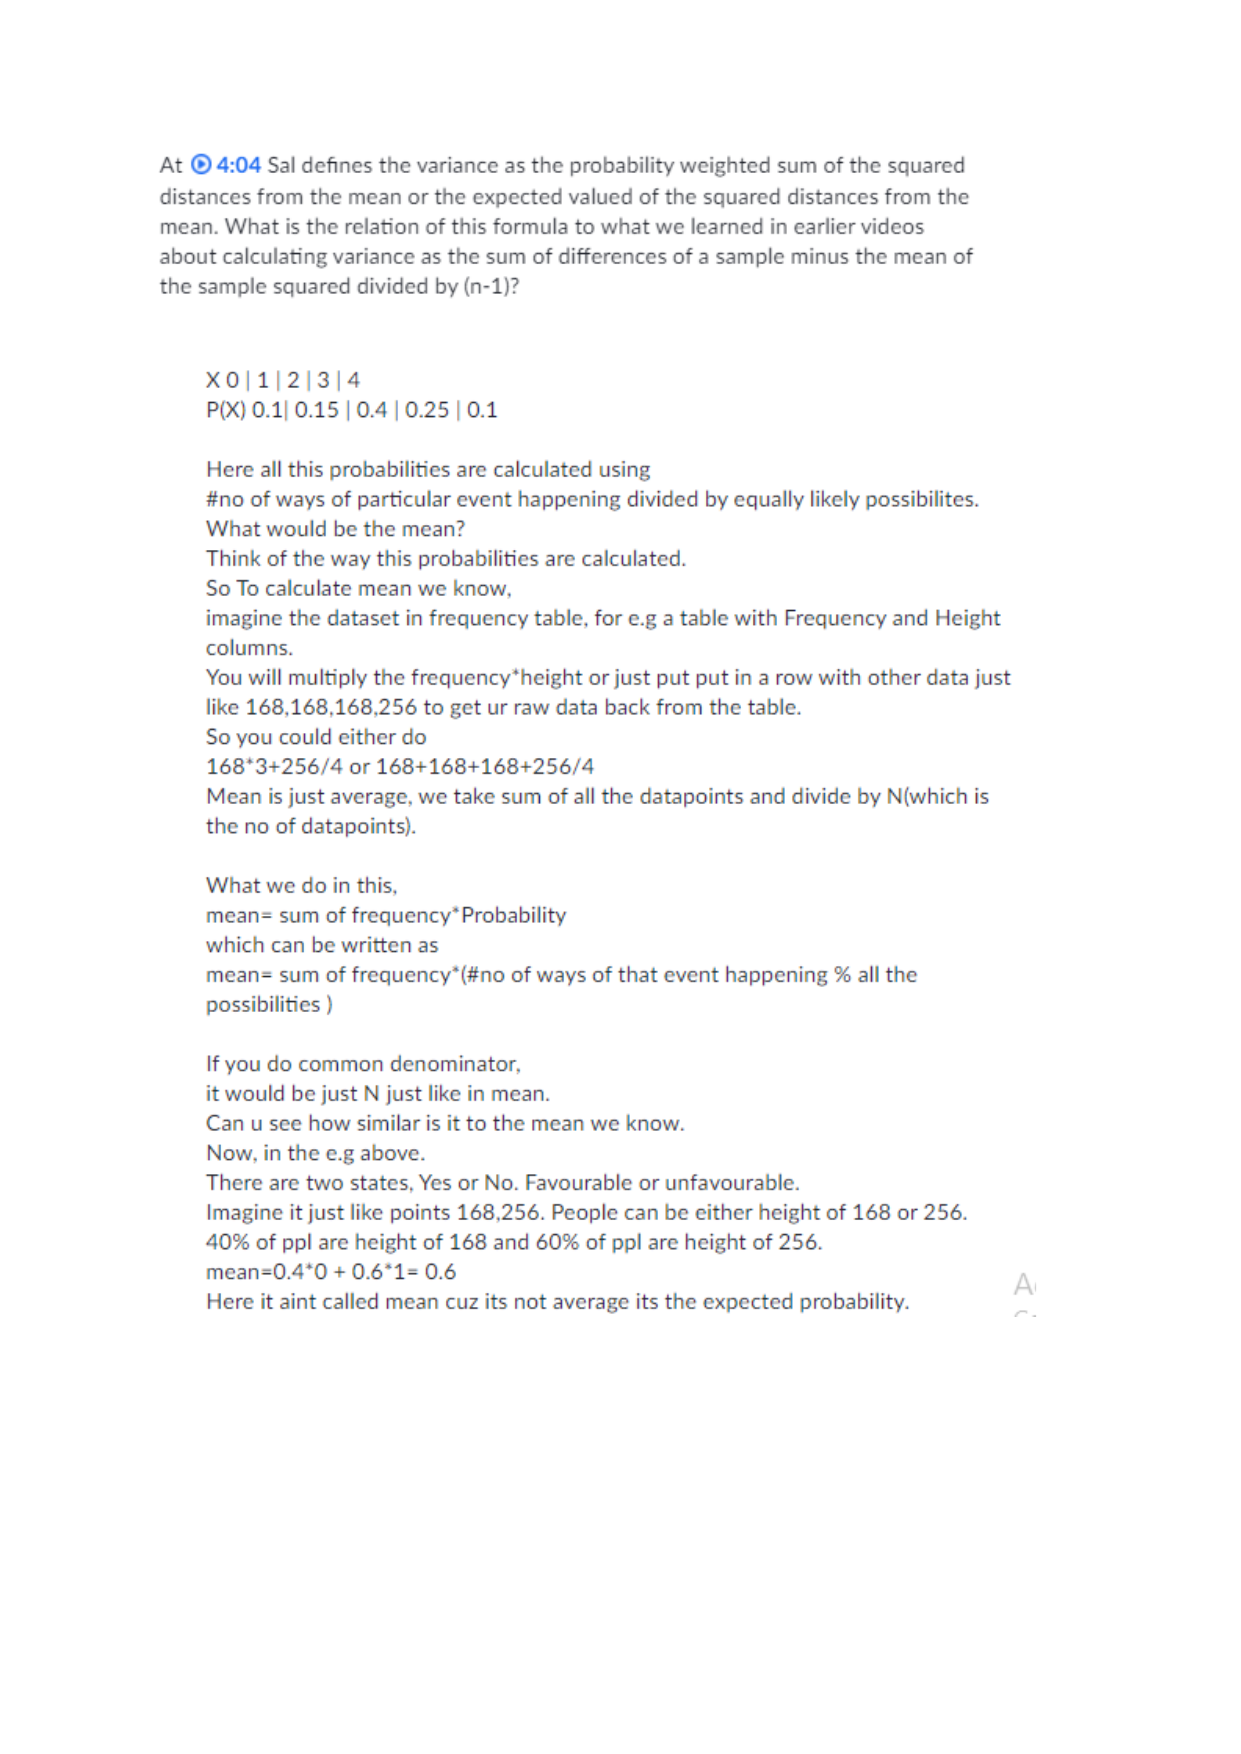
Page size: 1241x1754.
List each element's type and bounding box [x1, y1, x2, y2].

picture [143, 140, 998, 308]
picture [186, 366, 1037, 1317]
